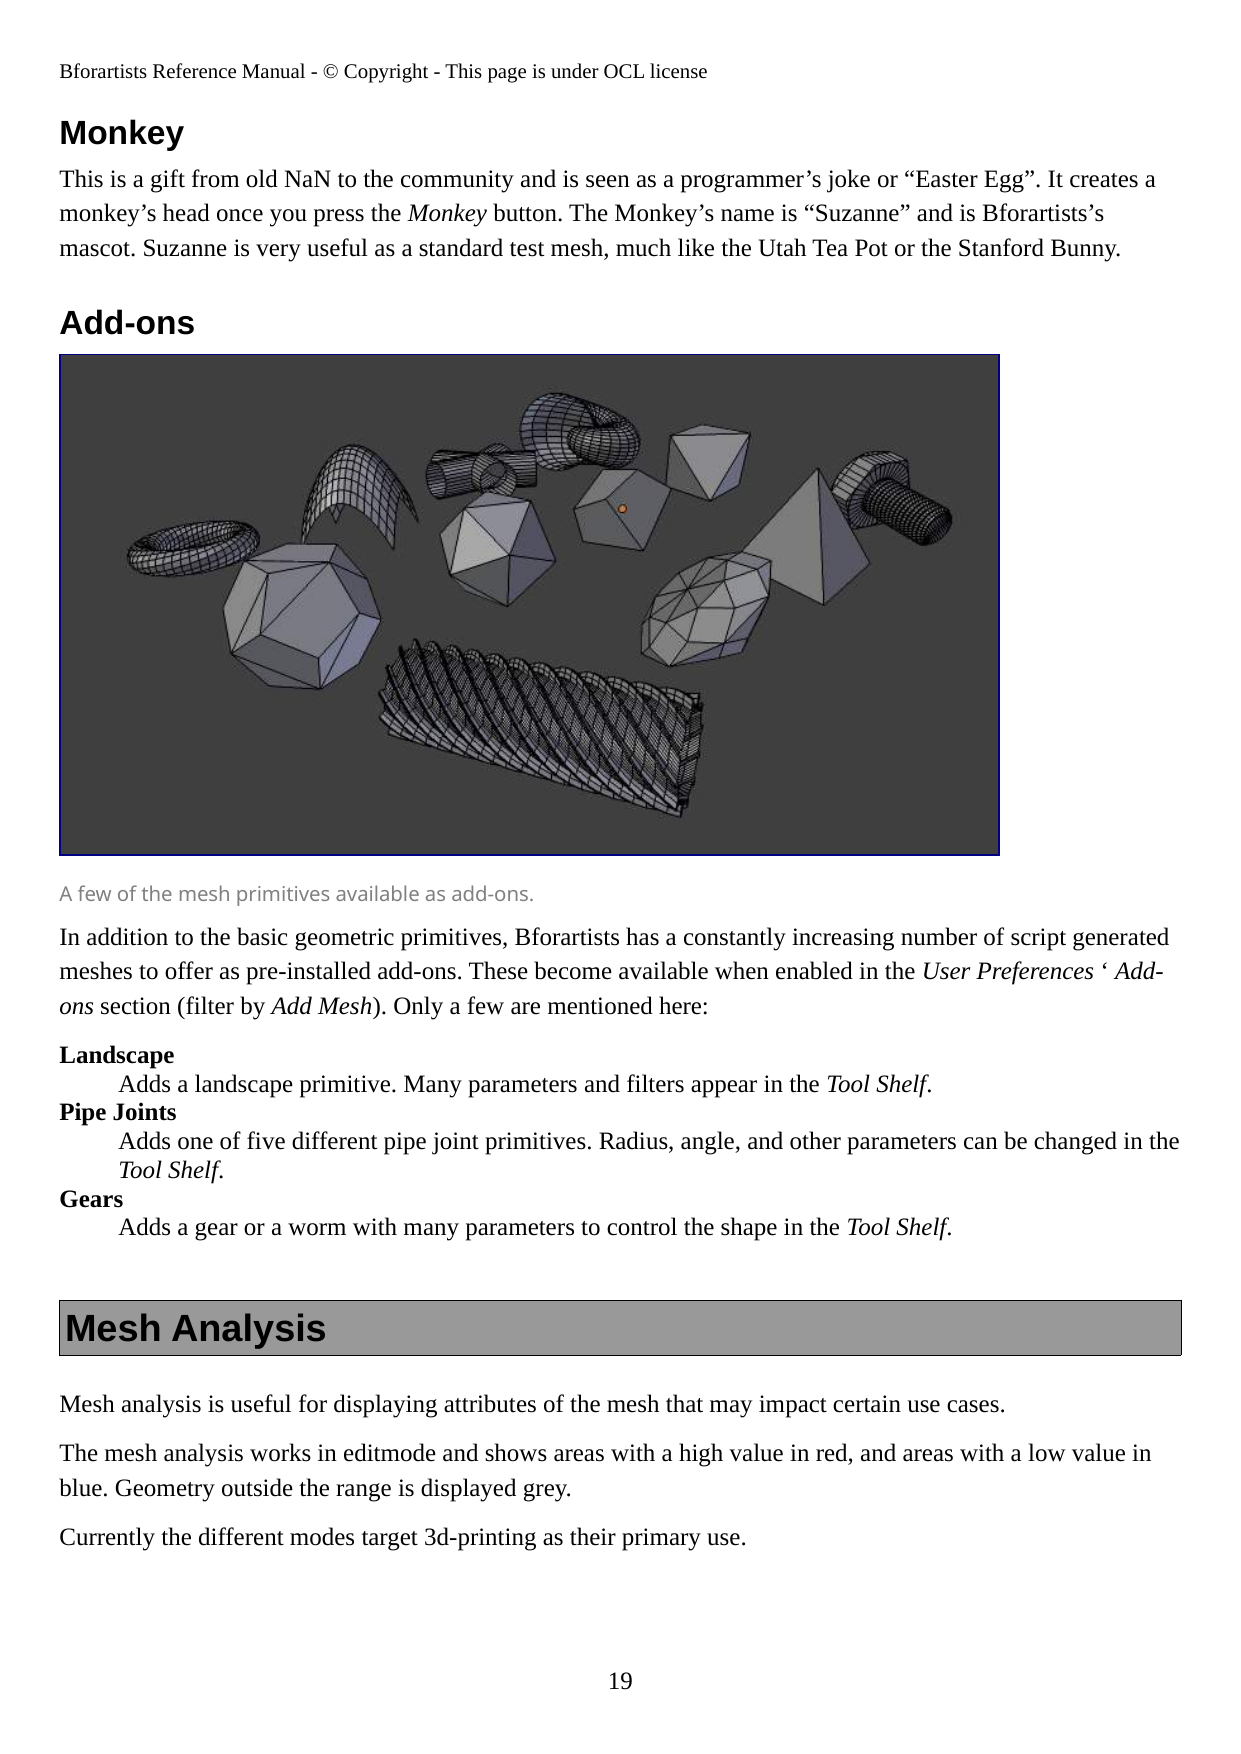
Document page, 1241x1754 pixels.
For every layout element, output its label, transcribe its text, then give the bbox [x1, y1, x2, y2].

text This is a gift from old NaN to the community and is seen as a programmer’s joke or “Easter Egg”. It creates a monkey’s head once you press the Monkey button. The Monkey’s name is “Suzanne” and is Bforartists’s mascot. Suzanne is very useful as a standard test mesh, much like the Utah Tea Pot or the Stanford Bunny. [59, 164, 1181, 261]
picture [61, 355, 998, 854]
text Mesh analysis is useful for displaying attributes of the mesh that may impact certain use cases. [59, 1389, 1181, 1418]
text A few of the mesh primitives available as add-ons. [59, 876, 1181, 907]
list Adds one of five different pipe joint primitives. Radius, angle, and other parameters can be changed in the Tool Shelf. [118, 1126, 1181, 1184]
table_header Mesh Analysis [60, 1301, 1181, 1355]
subtitle Gears [59, 1184, 1181, 1212]
text Currently the different modes target 3d-printing as their primary use. [59, 1522, 1181, 1551]
list Adds a gear or a worm with many parameters to control the shape in the Tool Shelf. [118, 1212, 1181, 1241]
list Adds a landscape primitive. Many parameters and filters appear in the Tool Shelf. [118, 1069, 1181, 1097]
text In addition to the basic geometric primitives, Bforartists has a constantly increasing number of script generated meshes to offer as pre-installed add-ons. These become available when enabled in the User Preferences ‘ Add-ons section (filter by Add Mesh). Only a few are mentioned here: [59, 922, 1181, 1020]
subtitle Pipe Joints [59, 1097, 1181, 1126]
subtitle Add-ons [59, 303, 1181, 341]
subtitle Monkey [59, 113, 1181, 151]
text The mesh analysis works in editmode and shows areas with a high value in red, and areas with a low value in blue. Geometry outside the range is displayed grey. [59, 1438, 1181, 1502]
subtitle Landscape [59, 1040, 1181, 1069]
